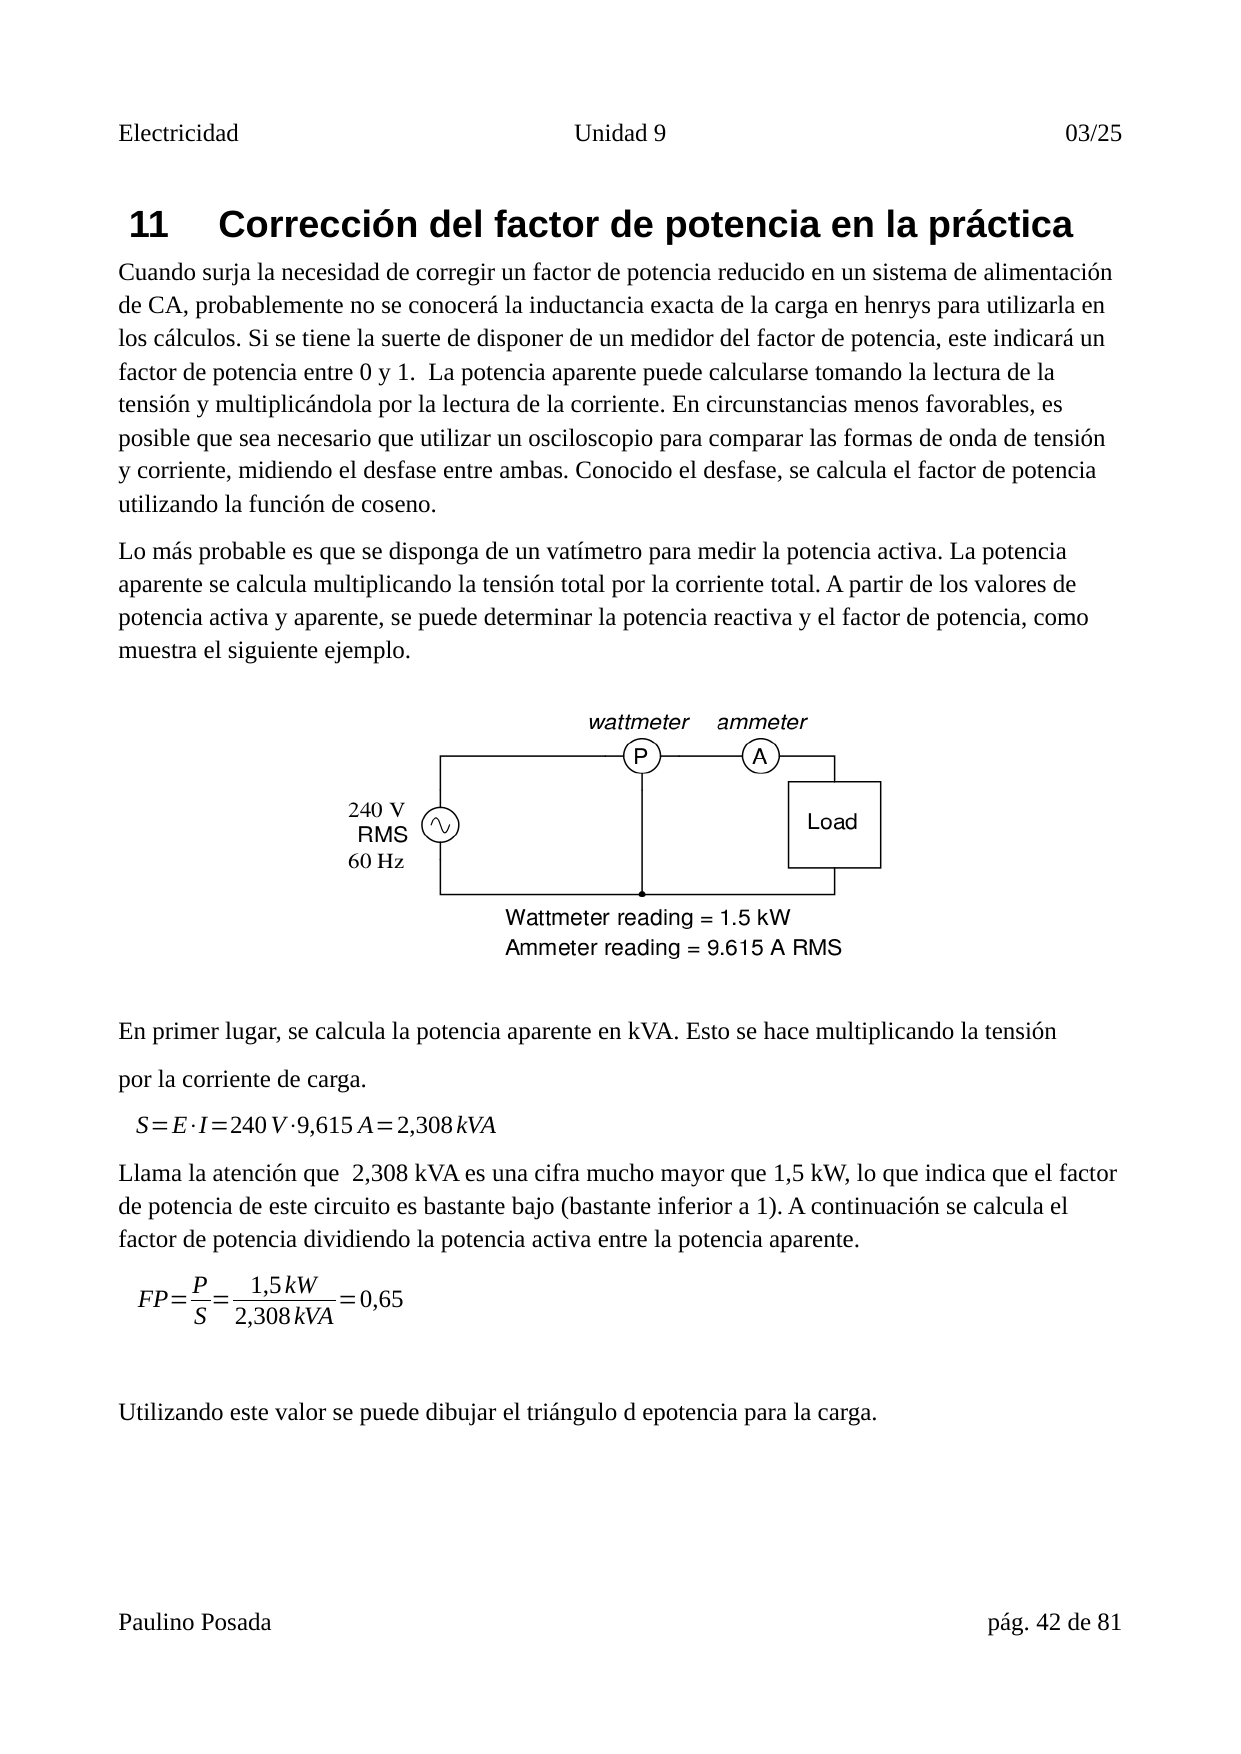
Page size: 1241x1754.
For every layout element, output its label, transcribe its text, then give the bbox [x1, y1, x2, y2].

subtitle Corrección del factor de potencia en la práctica [118, 201, 1122, 245]
text Lo más probable es que se disponga de un vatímetro para medir la potencia activa. La potencia aparente se calcula multiplicando la tensión total por la corriente total. A partir de los valores de potencia activa y aparente, se puede determinar la potencia reactiva y el factor de potencia, como muestra el siguiente ejemplo. [118, 536, 1122, 664]
text En primer lugar, se calcula la potencia aparente en kVA. Esto se hace multiplicando la tensión [118, 1016, 1122, 1045]
picture [323, 682, 917, 973]
text Llama la atención que 2,308 kVA es una cifra mucho mayor que 1,5 kW, lo que indica que el factor de potencia de este circuito es bastante bajo (bastante inferior a 1). A continuación se calcula el factor de potencia dividiendo la potencia activa entre la potencia aparente. [118, 1158, 1122, 1253]
text Cuando surja la necesidad de corregir un factor de potencia reducido en un sistema de alimentación de CA, probablemente no se conocerá la inductancia exacta de la carga en henrys para utilizarla en los cálculos. Si se tiene la suerte de disponer de un medidor del factor de potencia, este indicará un factor de potencia entre 0 y 1. La potencia aparente puede calcularse tomando la lectura de la tensión y multiplicándola por la lectura de la corriente. En circunstancias menos favorables, es posible que sea necesario que utilizar un osciloscopio para comparar las formas de onda de tensión y corriente, midiendo el desfase entre ambas. Conocido el desfase, se calcula el factor de potencia utilizando la función de coseno. [118, 257, 1122, 517]
text Utilizando este valor se puede dibujar el triángulo d epotencia para la carga. [118, 1397, 1122, 1426]
text por la corriente de carga. [118, 1064, 1122, 1092]
